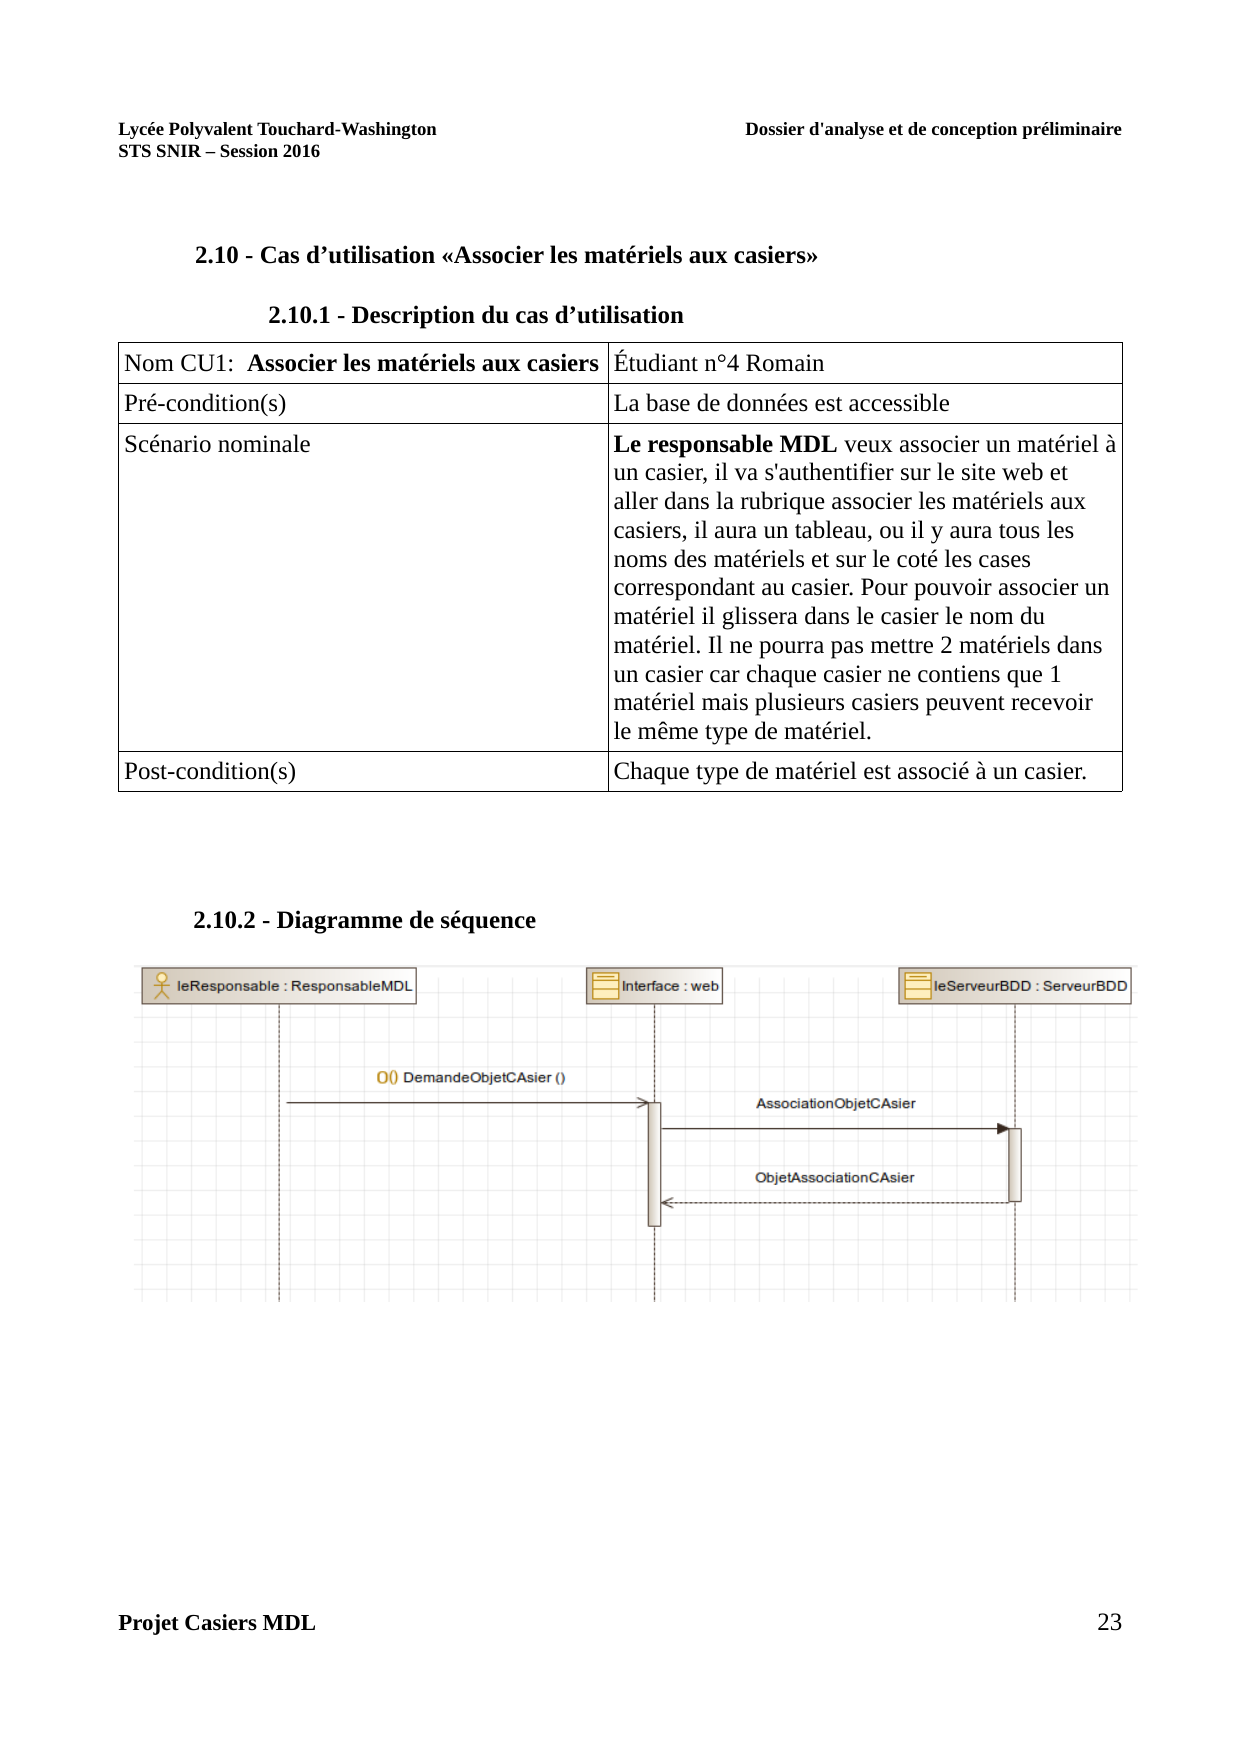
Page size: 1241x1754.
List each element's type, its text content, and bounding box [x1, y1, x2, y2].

subtitle 2.10.2 - Diagramme de séquence [118, 901, 1122, 934]
table_header Nom CU1: Associer les matériels aux casiers [119, 343, 608, 382]
table_cell Scénario nominale [119, 424, 608, 751]
subtitle 2.10.1 - Description du cas d’utilisation [118, 296, 1122, 330]
table_cell Le responsable MDL veux associer un matériel à un casier, il va s'authentifier sur le site web et aller dans la rubrique associer les matériels aux casiers, il aura un tableau, ou il y aura tous les noms des matériels et sur le coté les cases correspondant au casier. Pour pouvoir associer un matériel il glissera dans le casier le nom du matériel. Il ne pourra pas mettre 2 matériels dans un casier car chaque casier ne contiens que 1 matériel mais plusieurs casiers peuvent recevoir le même type de matériel. [609, 424, 1122, 751]
table_cell Post-condition(s) [119, 752, 608, 791]
subtitle 2.10 - Cas d’utilisation «Associer les matériels aux casiers» [195, 240, 1122, 269]
picture [133, 965, 1138, 1302]
table_cell La base de données est accessible [609, 384, 1122, 423]
table_cell Chaque type de matériel est associé à un casier. [609, 752, 1122, 791]
table_cell Pré-condition(s) [119, 384, 608, 423]
table_header Étudiant n°4 Romain [609, 343, 1122, 382]
